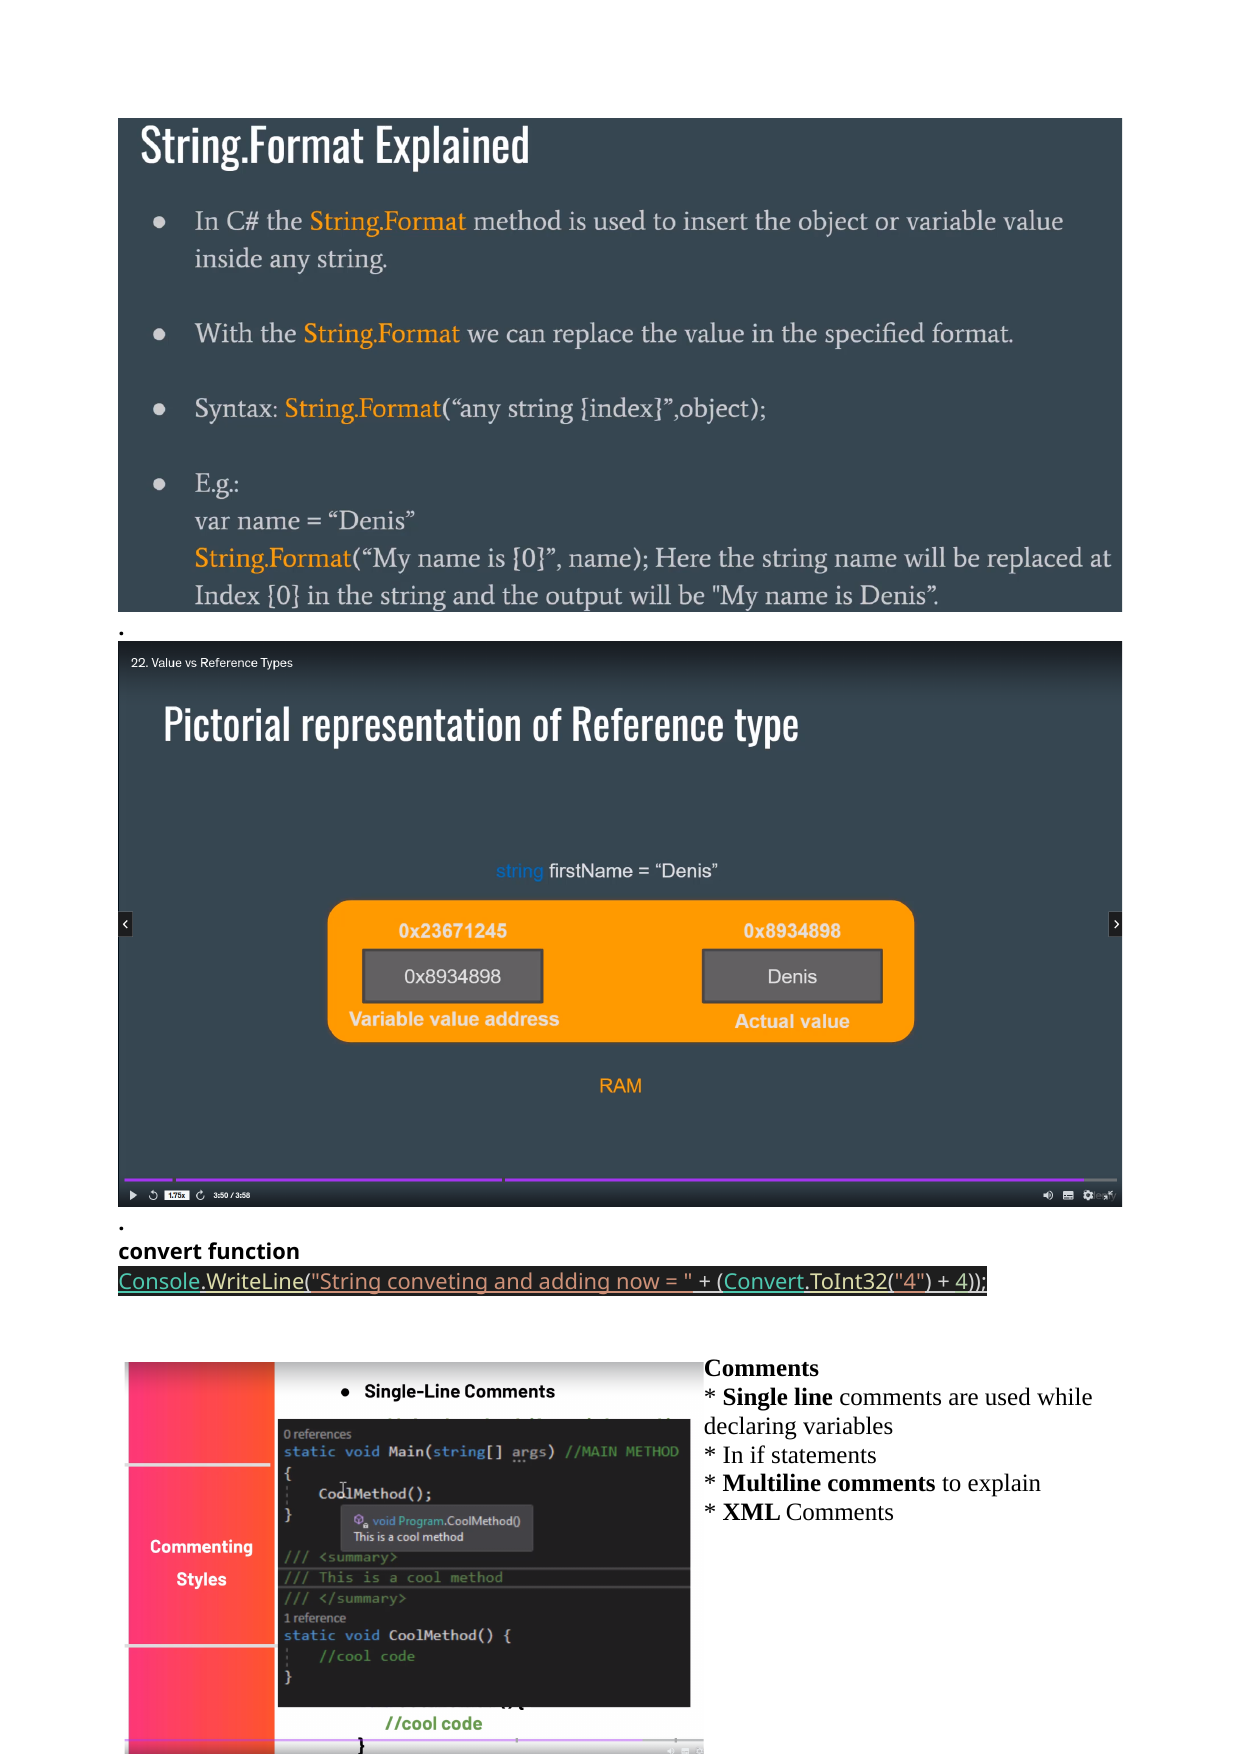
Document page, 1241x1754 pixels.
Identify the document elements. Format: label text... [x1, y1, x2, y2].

text Console.WriteLine("String conveting and adding now = " + (Convert.ToInt32("4") + 4)); [118, 1266, 1122, 1296]
picture [124, 1362, 704, 1754]
text * XML Comments [704, 1497, 1122, 1526]
text * Single line comments are used while declaring variables [704, 1382, 1122, 1440]
text Comments [118, 1353, 1122, 1382]
picture [118, 641, 1123, 1207]
text . [118, 1207, 1122, 1236]
text * Multiline comments to explain [704, 1468, 1122, 1497]
text . [118, 612, 1122, 641]
text convert function [118, 1236, 1122, 1266]
picture [118, 118, 1123, 612]
text * In if statements [704, 1440, 1122, 1468]
